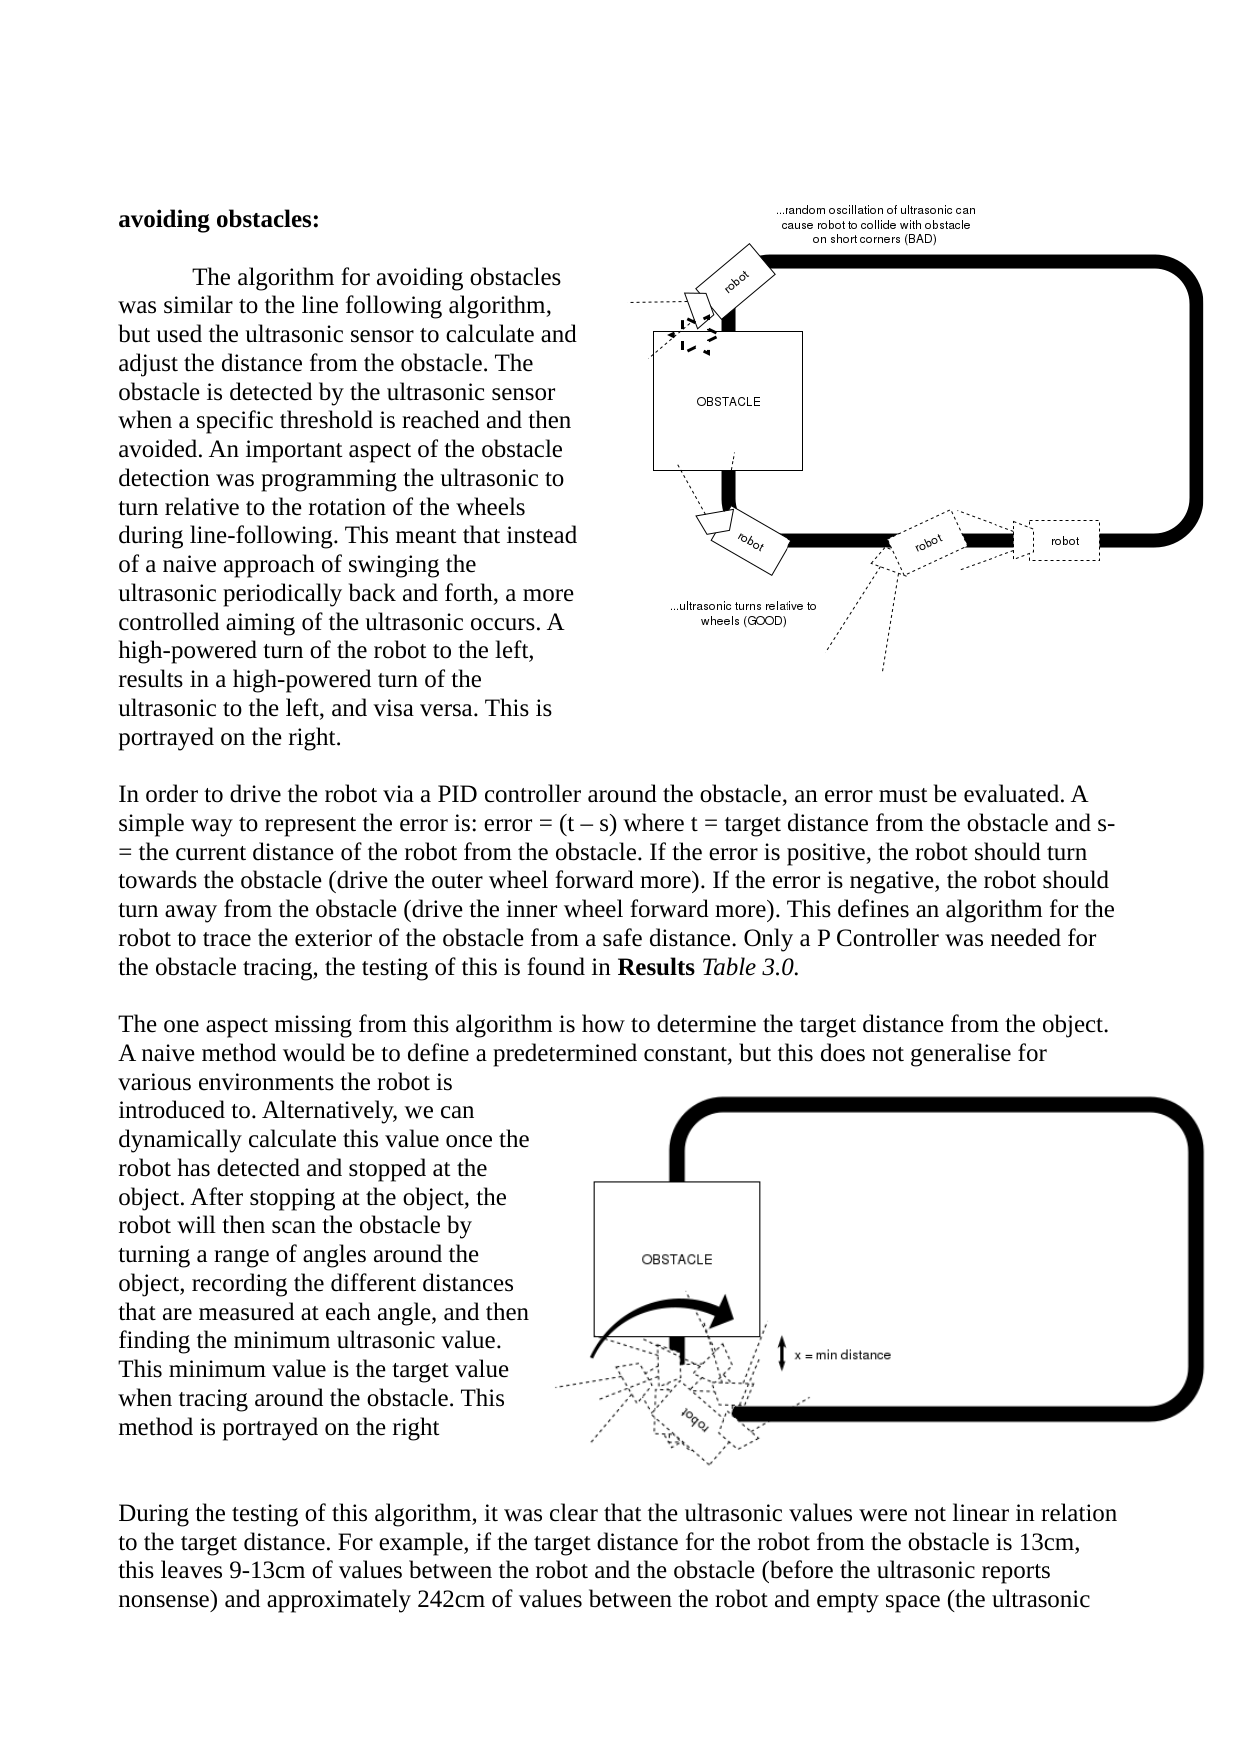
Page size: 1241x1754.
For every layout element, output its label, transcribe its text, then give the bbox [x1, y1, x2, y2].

text During the testing of this algorithm, it was clear that the ultrasonic values were not linear in relation to the target distance. For example, if the target distance for the robot from the obstacle is 13cm, this leaves 9-13cm of values between the robot and the obstacle (before the ultrasonic reports nonsense) and approximately 242cm of values between the robot and empty space (the ultrasonic [118, 1498, 1122, 1613]
text avoiding obstacles: [118, 204, 579, 233]
text The one aspect missing from this algorithm is how to determine the target distance from the object. A naive method would be to define a predetermined constant, but this does not generalise for various environments the robot is introduced to. Alternatively, we can dynamically calculate this value once the robot has detected and stopped at the object. After stopping at the object, the robot will then scan the obstacle by turning a range of angles around the object, recording the different distances that are measured at each angle, and then finding the minimum ultrasonic value. This minimum value is the target value when tracing around the obstacle. This method is portrayed on the right [118, 1009, 1122, 1441]
picture [544, 1072, 1233, 1492]
text In order to drive the robot via a PID controller around the obstacle, an error must be evaluated. A simple way to represent the error is: error = (t – s) where t = target distance from the obstacle and s- = the current distance of the robot from the obstacle. If the error is positive, the robot should turn towards the obstacle (drive the outer wheel forward more). If the error is negative, the robot should turn away from the obstacle (drive the inner wheel forward more). This defines an algorithm for the robot to trace the exterior of the obstacle from a safe distance. Only a P Controller was needed for the obstacle tracing, the testing of this is found in Results Table 3.0. [118, 779, 1122, 981]
text The algorithm for avoiding obstacles was similar to the line following algorithm, but used the ultrasonic sensor to calculate and adjust the distance from the obstacle. The obstacle is detected by the ultrasonic sensor when a specific threshold is reached and then avoided. An important aspect of the obstacle detection was programming the ultrasonic to turn relative to the rotation of the wheels during line-following. This meant that instead of a naive approach of swinging the ultrasonic periodically back and forth, a more controlled aiming of the ultrasonic occurs. A high-powered turn of the robot to the left, results in a high-powered turn of the ultrasonic to the left, and visa versa. This is portrayed on the right. [118, 262, 1122, 751]
